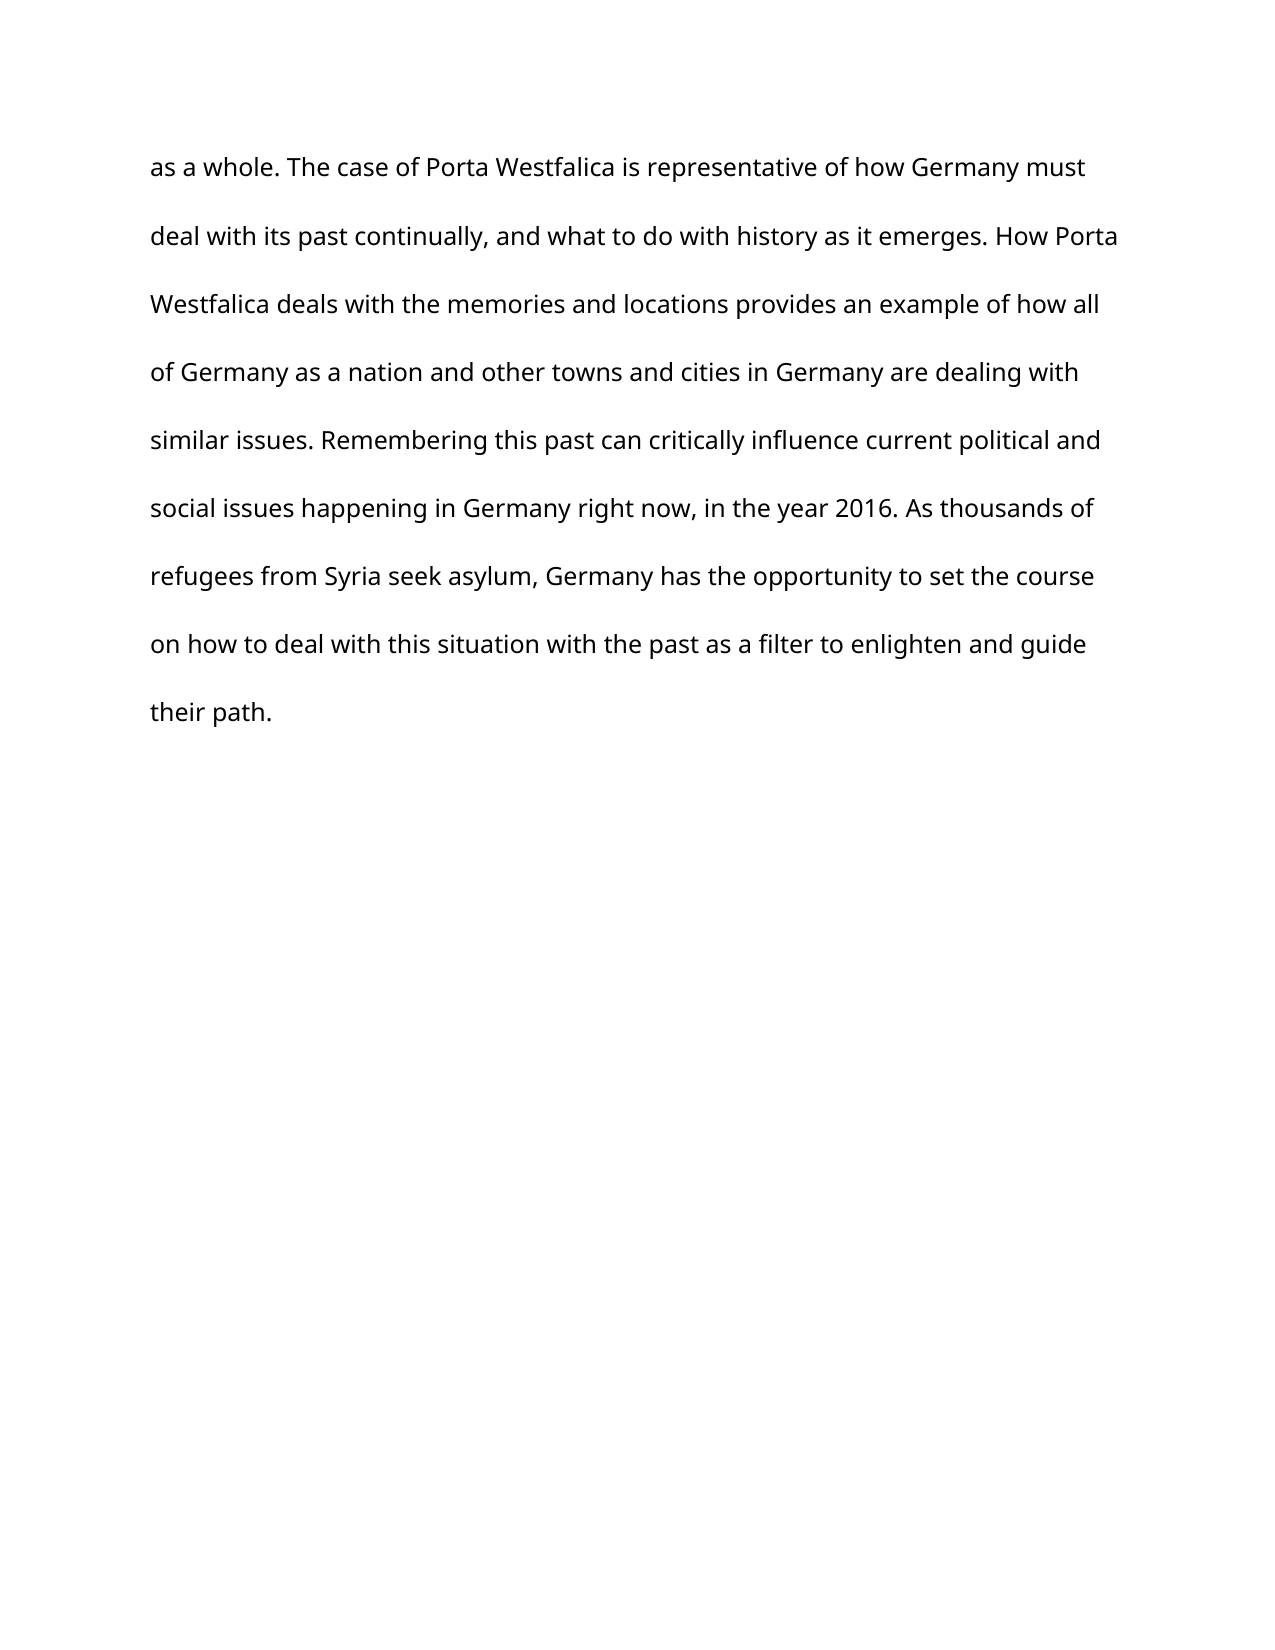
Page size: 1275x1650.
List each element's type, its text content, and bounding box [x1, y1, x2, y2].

text as a whole. The case of Porta Westfalica is representative of how Germany must deal with its past continually, and what to do with history as it emerges. How Porta Westfalica deals with the memories and locations provides an example of how all of Germany as a nation and other towns and cities in Germany are dealing with similar issues. Remembering this past can critically influence current political and social issues happening in Germany right now, in the year 2016. As thousands of refugees from Syria seek asylum, Germany has the opportunity to set the course on how to deal with this situation with the past as a filter to enlighten and guide their path. [150, 150, 1125, 729]
